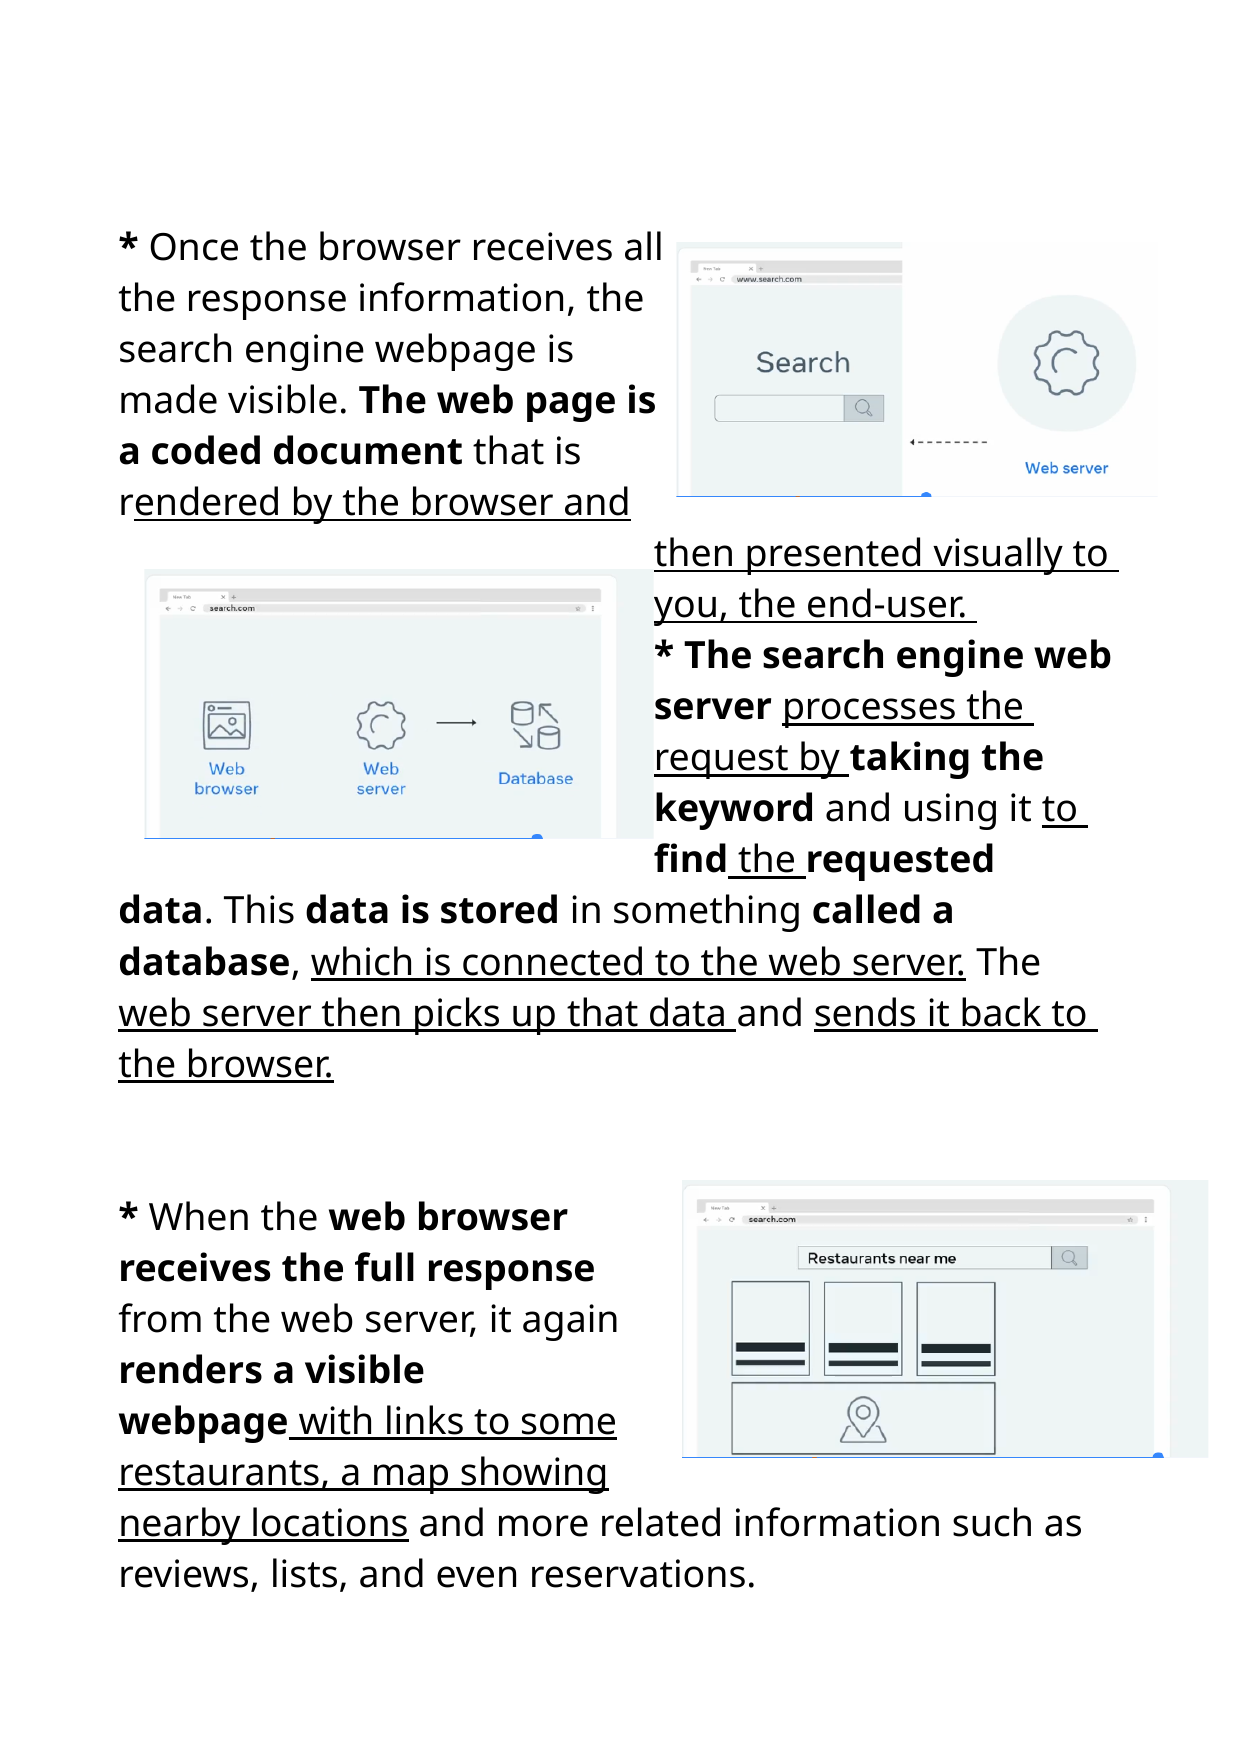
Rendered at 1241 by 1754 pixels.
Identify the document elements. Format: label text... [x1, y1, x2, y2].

picture [144, 569, 654, 839]
picture [682, 1180, 1209, 1458]
text * When the web browser receives the full response from the web server, it again renders a visible webpage with links to some restaurants, a map showing nearby locations and more related information such as reviews, lists, and even reservations. [118, 1190, 1122, 1598]
picture [676, 242, 1158, 497]
text * The search engine web server processes the request by taking the keyword and using it to find the requested data. This data is stored in something called a database, which is connected to the web server. The web server then picks up that data and sends it back to the browser. [118, 629, 1122, 1088]
text * Once the browser receives all the response information, the search engine webpage is made visible. The web page is a coded document that is rendered by the browser and then presented visually to you, the end-user. [118, 220, 1122, 629]
